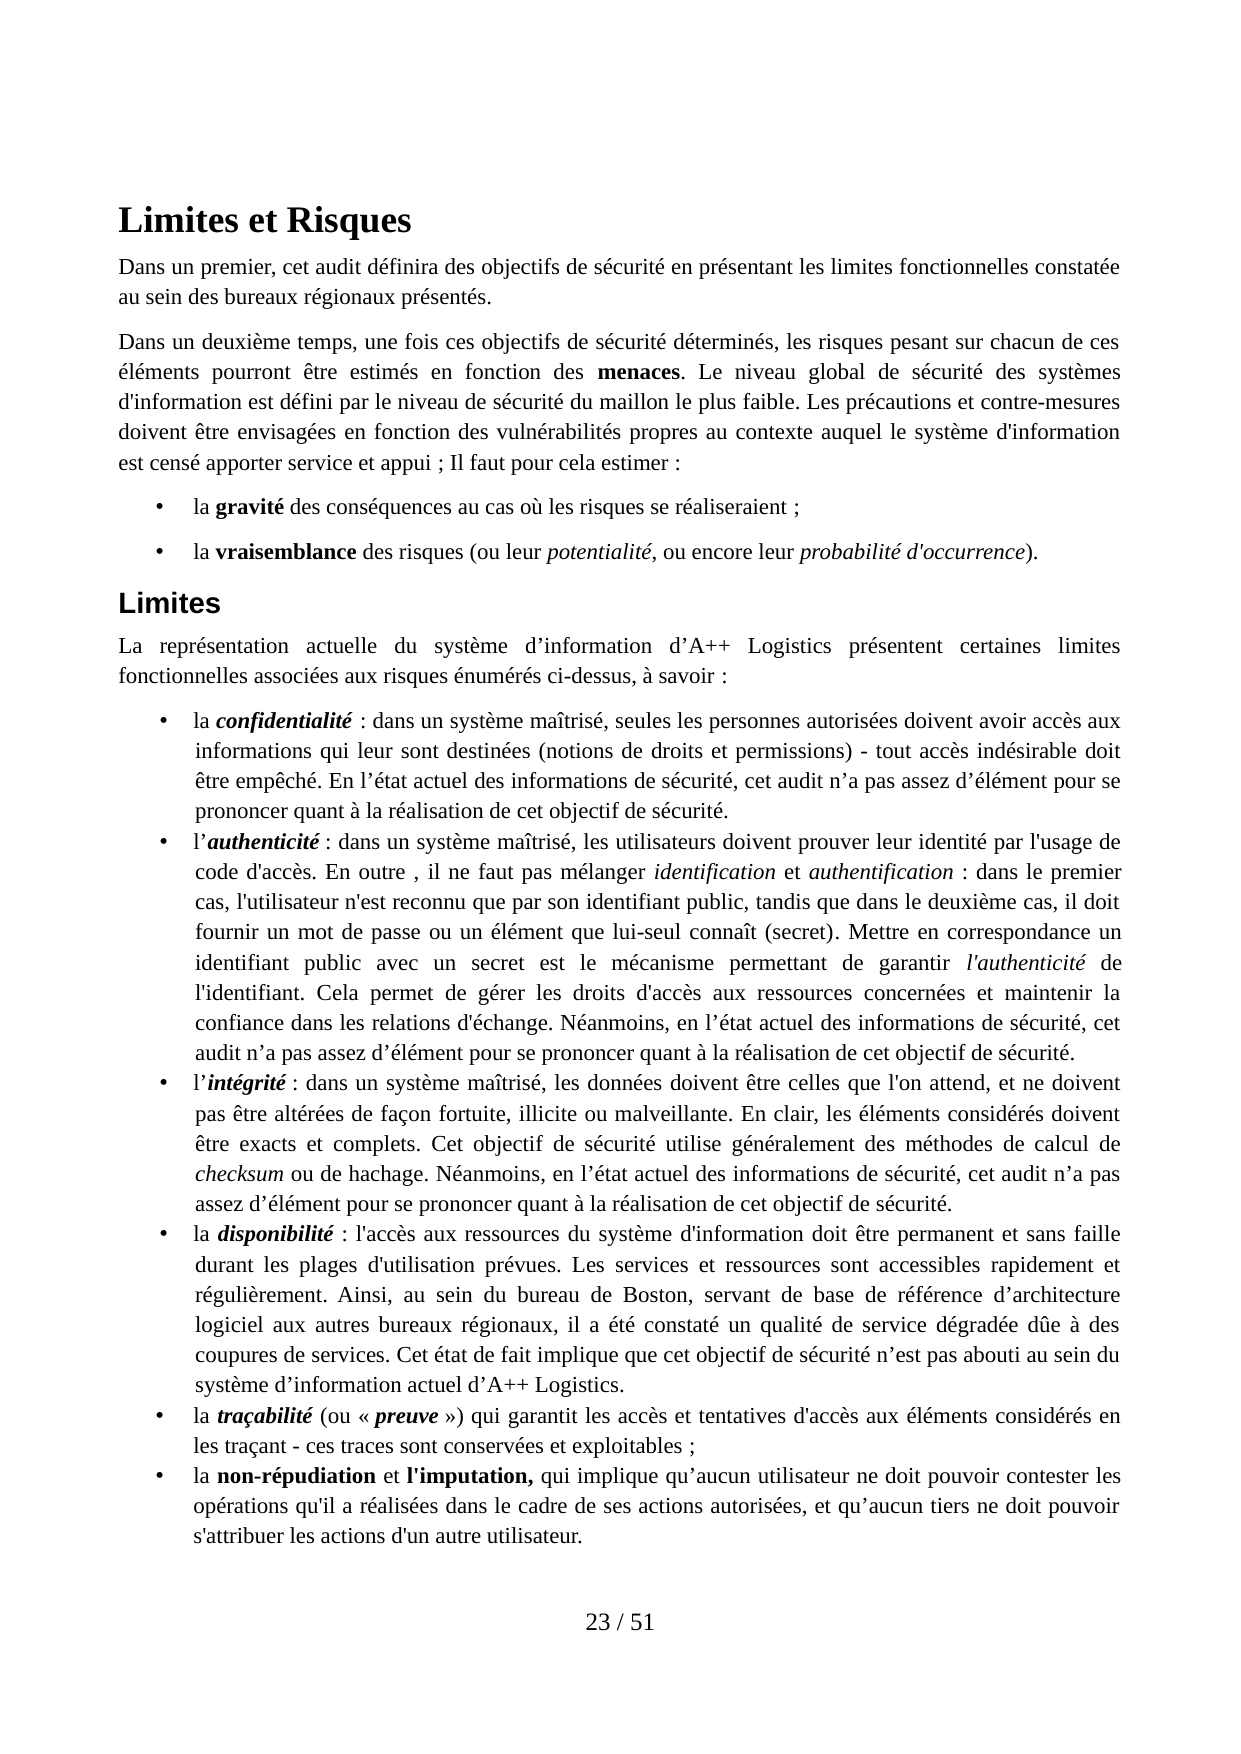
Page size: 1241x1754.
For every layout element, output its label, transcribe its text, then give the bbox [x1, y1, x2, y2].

list l’intégrité : dans un système maîtrisé, les données doivent être celles que l'on attend, et ne doivent pas être altérées de façon fortuite, illicite ou malveillante. En clair, les éléments considérés doivent être exacts et complets. Cet objectif de sécurité utilise généralement des méthodes de calcul de checksum ou de hachage. Néanmoins, en l’état actuel des informations de sécurité, cet audit n’a pas assez d’élément pour se prononcer quant à la réalisation de cet objectif de sécurité. [159, 1069, 1122, 1217]
text Dans un premier, cet audit définira des objectifs de sécurité en présentant les limites fonctionnelles constatée au sein des bureaux régionaux présentés. [118, 253, 1122, 309]
list la non-répudiation et l'imputation, qui implique qu’aucun utilisateur ne doit pouvoir contester les opérations qu'il a réalisées dans le cadre de ses actions autorisées, et qu’aucun tiers ne doit pouvoir s'attribuer les actions d'un autre utilisateur. [156, 1462, 1122, 1549]
list la confidentialité : dans un système maîtrisé, seules les personnes autorisées doivent avoir accès aux informations qui leur sont destinées (notions de droits et permissions) - tout accès indésirable doit être empêché. En l’état actuel des informations de sécurité, cet audit n’a pas assez d’élément pour se prononcer quant à la réalisation de cet objectif de sécurité. [159, 707, 1122, 824]
text Dans un deuxième temps, une fois ces objectifs de sécurité déterminés, les risques pesant sur chacun de ces éléments pourront être estimés en fonction des menaces. Le niveau global de sécurité des systèmes d'information est défini par le niveau de sécurité du maillon le plus faible. Les précautions et contre-mesures doivent être envisagées en fonction des vulnérabilités propres au contexte auquel le système d'information est censé apporter service et appui ; Il faut pour cela estimer : [118, 328, 1122, 475]
list la disponibilité : l'accès aux ressources du système d'information doit être permanent et sans faille durant les plages d'utilisation prévues. Les services et ressources sont accessibles rapidement et régulièrement. Ainsi, au sein du bureau de Boston, servant de base de référence d’architecture logiciel aux autres bureaux régionaux, il a été constaté un qualité de service dégradée dûe à des coupures de services. Cet état de fait implique que cet objectif de sécurité n’est pas abouti au sein du système d’information actuel d’A++ Logistics. [159, 1221, 1122, 1398]
text La représentation actuelle du système d’information d’A++ Logistics présentent certaines limites fonctionnelles associées aux risques énumérés ci-dessus, à savoir : [118, 632, 1122, 688]
list la traçabilité (ou « preuve ») qui garantit les accès et tentatives d'accès aux éléments considérés en les traçant - ces traces sont conservées et exploitables ; [156, 1402, 1122, 1458]
subtitle Limites [118, 586, 1122, 619]
list l’authenticité : dans un système maîtrisé, les utilisateurs doivent prouver leur identité par l'usage de code d'accès. En outre , il ne faut pas mélanger identification et authentification : dans le premier cas, l'utilisateur n'est reconnu que par son identifiant public, tandis que dans le deuxième cas, il doit fournir un mot de passe ou un élément que lui-seul connaît (secret). Mettre en correspondance un identifiant public avec un secret est le mécanisme permettant de garantir l'authenticité de l'identifiant. Cela permet de gérer les droits d'accès aux ressources concernées et maintenir la confiance dans les relations d'échange. Néanmoins, en l’état actuel des informations de sécurité, cet audit n’a pas assez d’élément pour se prononcer quant à la réalisation de cet objectif de sécurité. [159, 828, 1122, 1066]
list la gravité des conséquences au cas où les risques se réaliseraient ; [156, 493, 1122, 520]
list la vraisemblance des risques (ou leur potentialité, ou encore leur probabilité d'occurrence). [156, 538, 1122, 564]
subtitle Limites et Risques [118, 197, 1122, 240]
